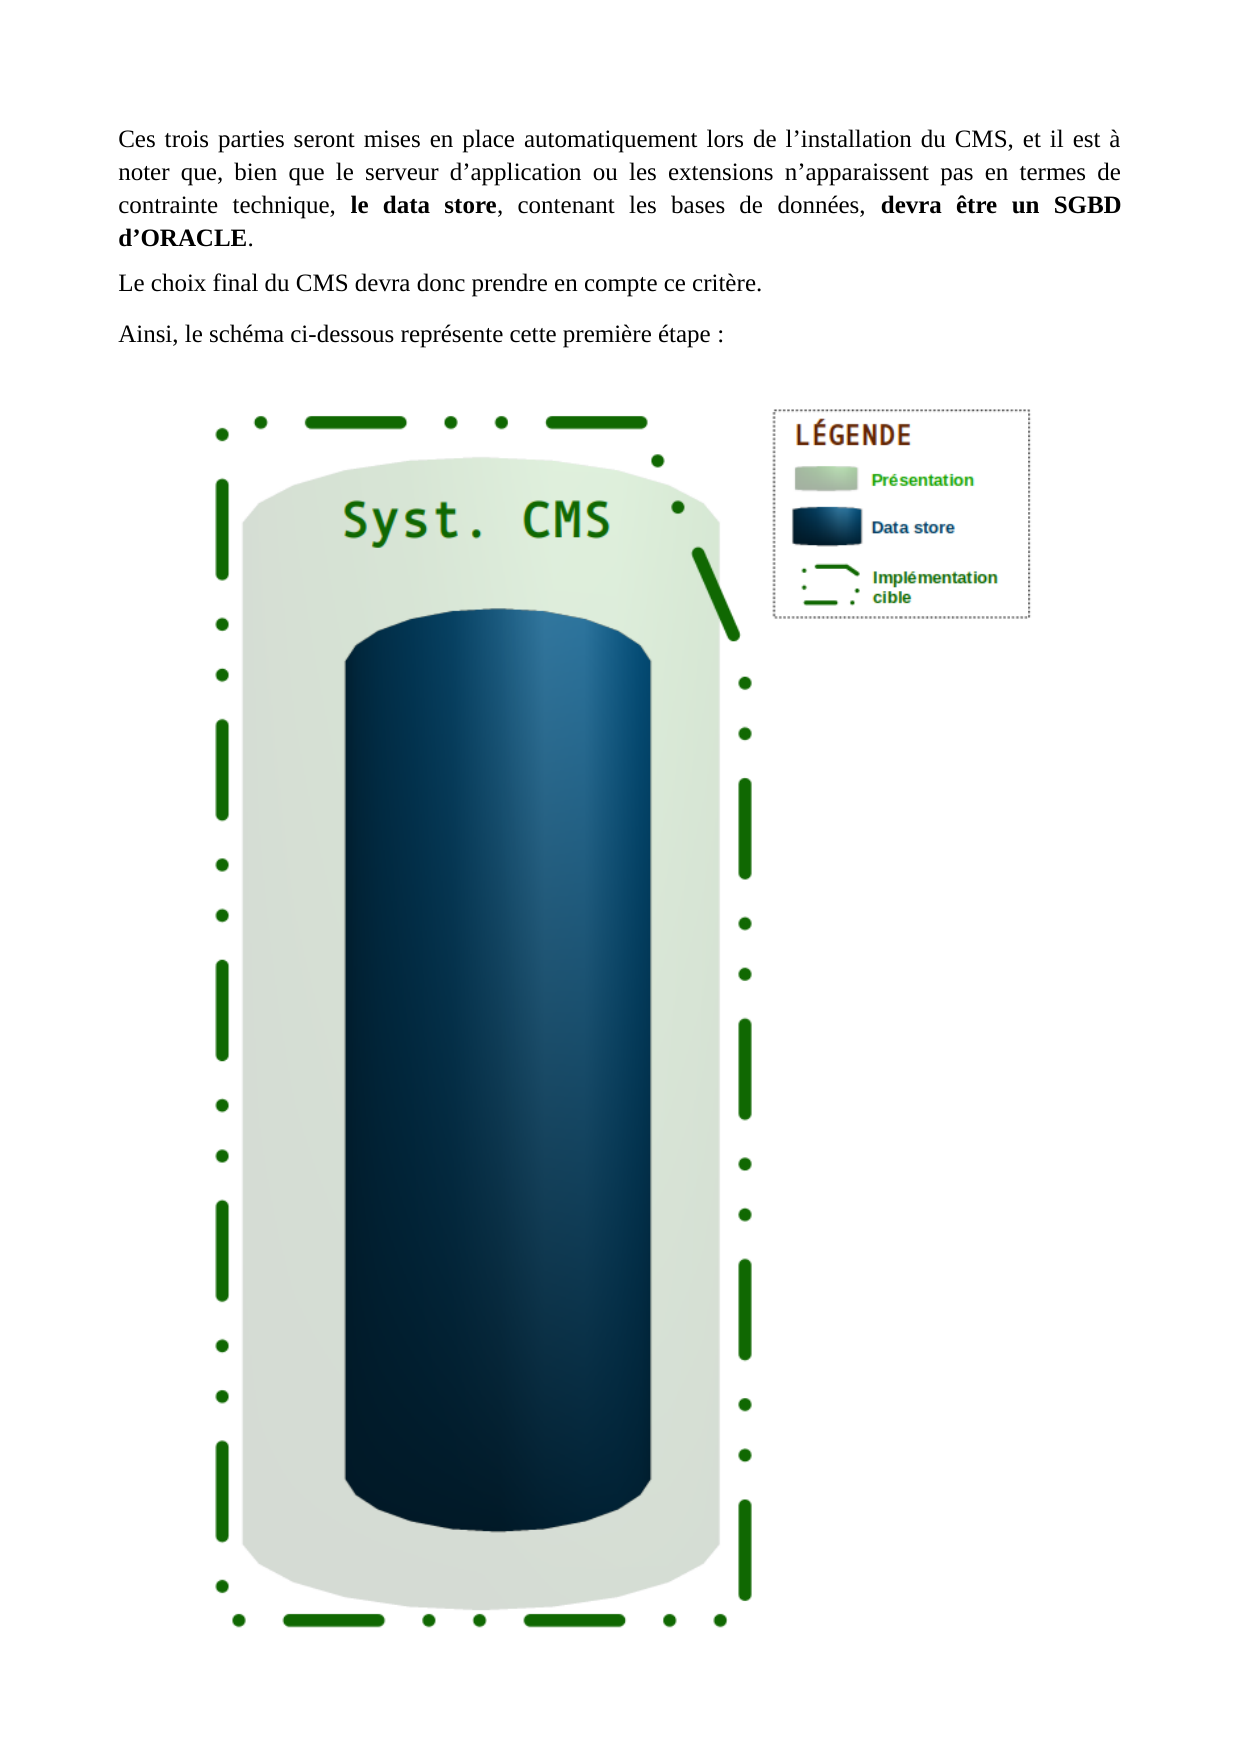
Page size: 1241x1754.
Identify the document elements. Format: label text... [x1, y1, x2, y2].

text Ces trois parties seront mises en place automatiquement lors de l’installation du CMS, et il est à noter que, bien que le serveur d’application ou les extensions n’apparaissent pas en termes de contrainte technique, le data store, contenant les bases de données, devra être un SGBD d’ORACLE. [118, 124, 1122, 252]
text Le choix final du CMS devra donc prendre en compte ce critère. [118, 268, 1122, 297]
picture [202, 387, 1039, 1630]
text Ainsi, le schéma ci-dessous représente cette première étape : [118, 319, 1122, 347]
